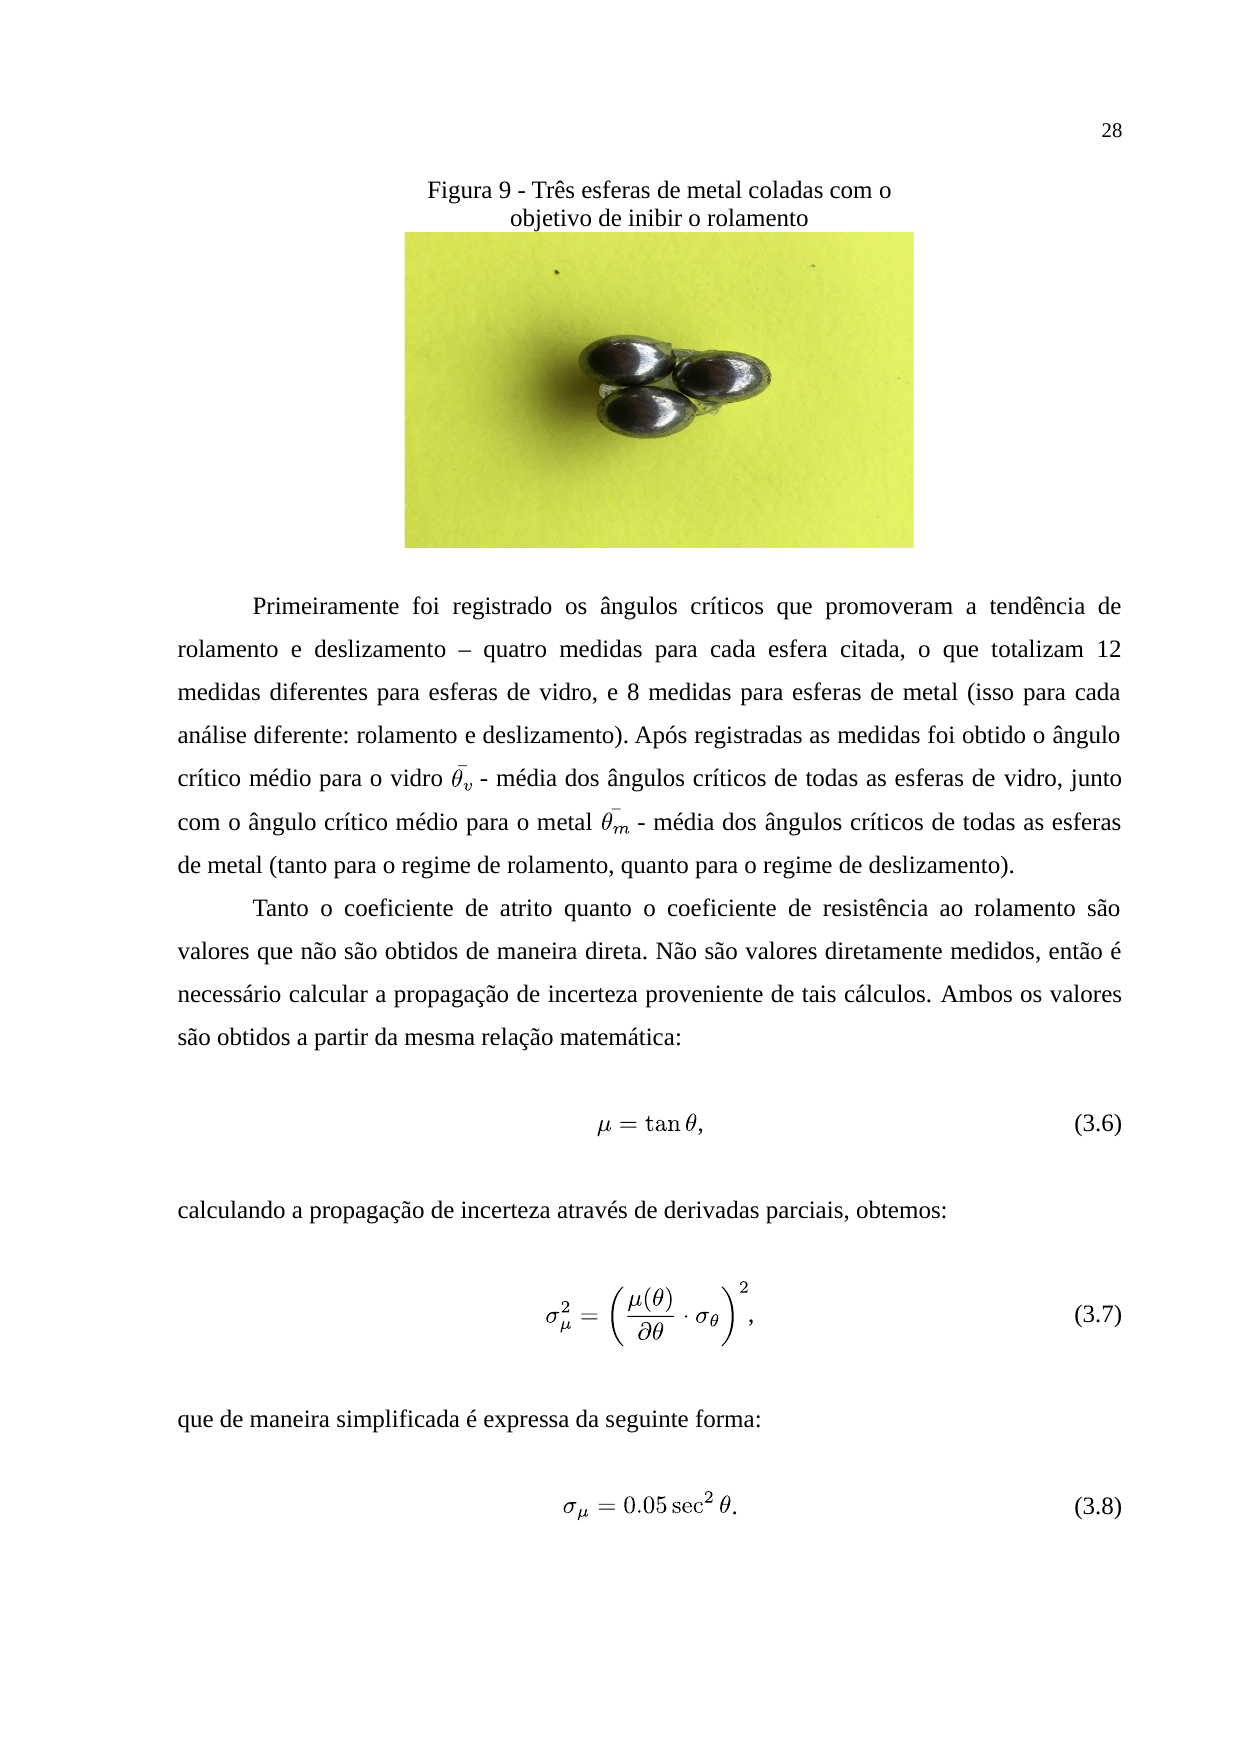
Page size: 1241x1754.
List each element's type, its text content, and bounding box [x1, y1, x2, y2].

picture [514, 314, 805, 414]
text . (3.8) [177, 1490, 1122, 1521]
text Primeiramente foi registrado os ângulos críticos que promoveram a tendência de rolamento e deslizamento – quatro medidas para cada esfera citada, o que totalizam 12 medidas diferentes para esferas de vidro, e 8 medidas para esferas de metal (isso para cada análise diferente: rolamento e deslizamento). Após registradas as medidas foi obtido o ângulo crítico médio para o vidro - média dos ângulos críticos de todas as esferas de vidro, junto com o ângulo crítico médio para o metal - média dos ângulos críticos de todas as esferas de metal (tanto para o regime de rolamento, quanto para o regime de deslizamento). [177, 591, 1122, 878]
text Tanto o coeficiente de atrito quanto o coeficiente de resistência ao rolamento são valores que não são obtidos de maneira direta. Não são valores diretamente medidos, então é necessário calcular a propagação de incerteza proveniente de tais cálculos. Ambos os valores são obtidos a partir da mesma relação matemática: [177, 893, 1122, 1051]
text que de maneira simplificada é expressa da seguinte forma: [177, 1404, 1122, 1433]
text calculando a propagação de incerteza através de derivadas parciais, obtemos: [177, 1195, 1122, 1224]
text , (3.6) [177, 1108, 1122, 1137]
text , (3.7) [177, 1281, 1122, 1346]
text Figura 9 - Três esferas de metal coladas com o objetivo de inibir o rolamento [404, 175, 914, 232]
